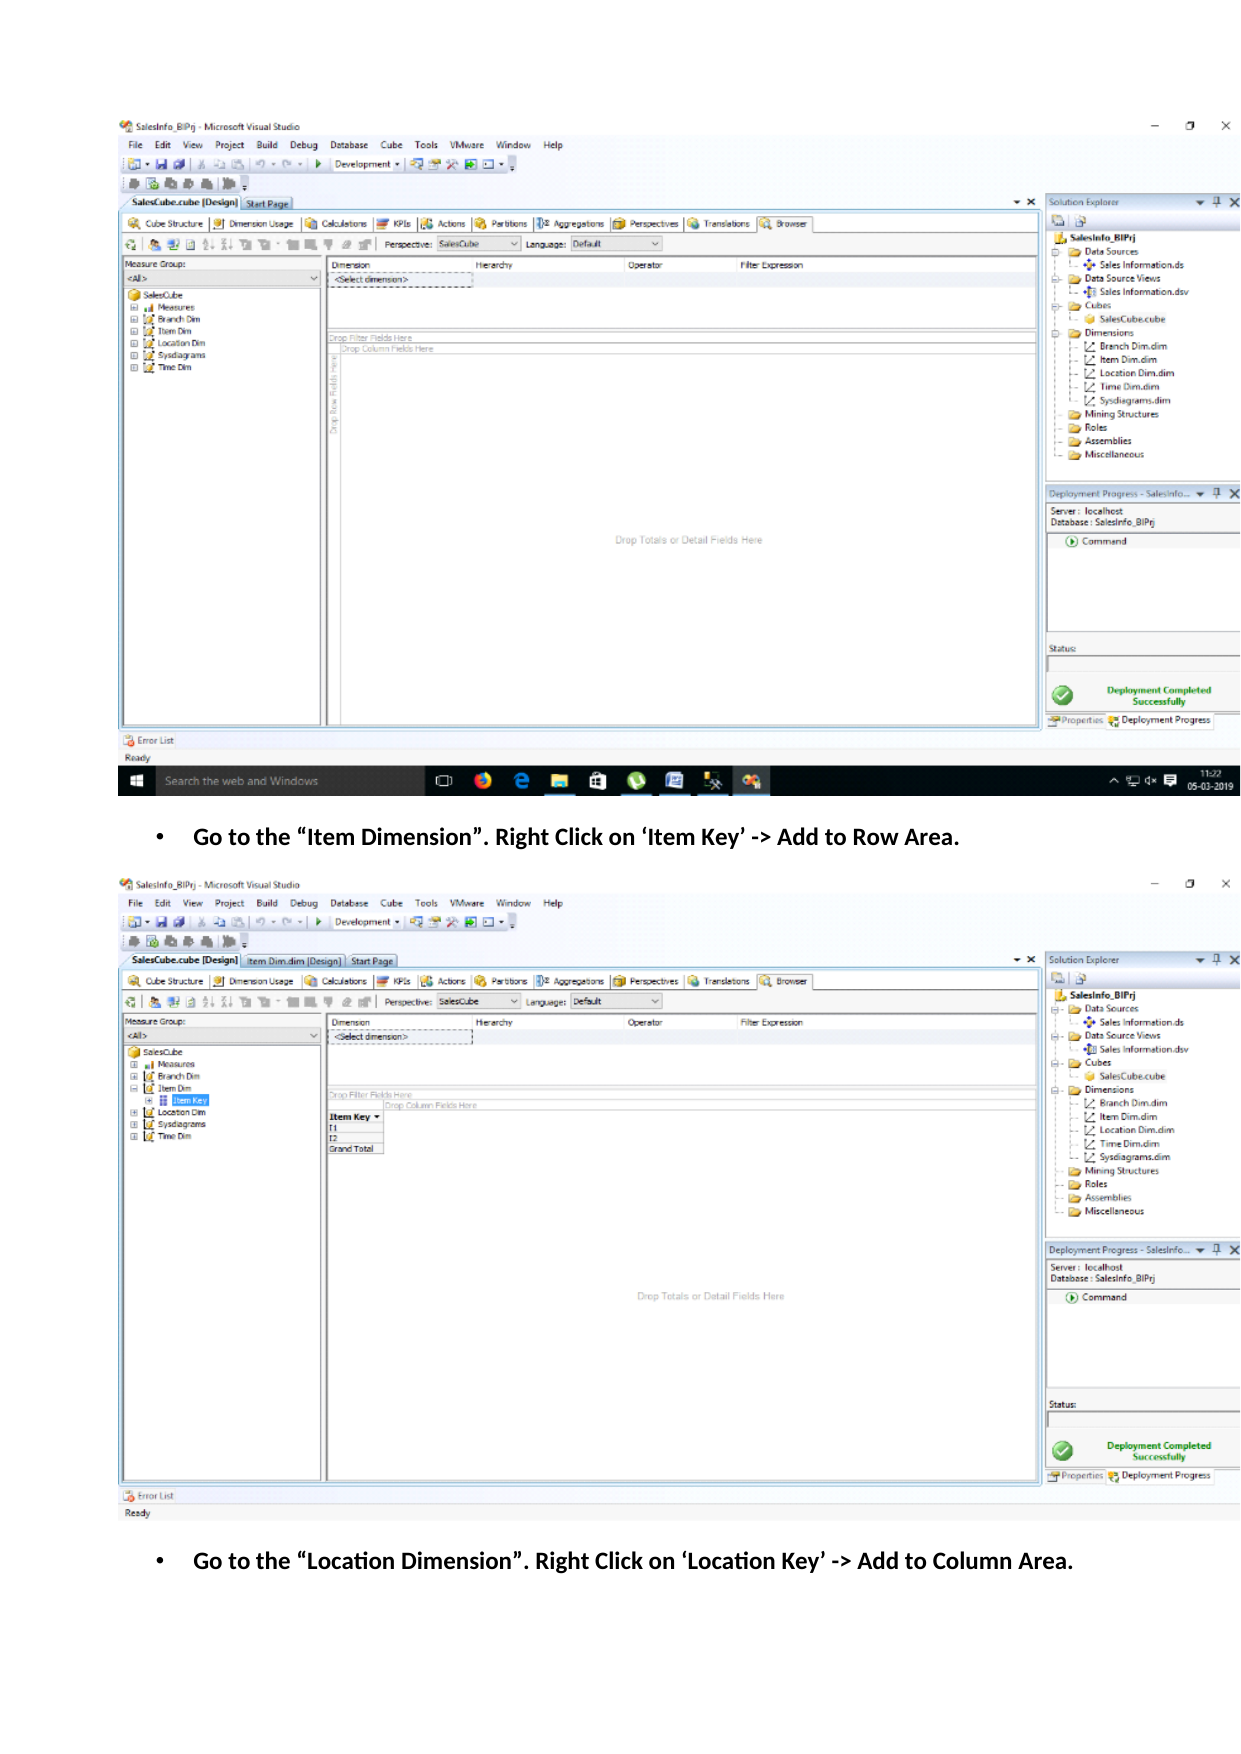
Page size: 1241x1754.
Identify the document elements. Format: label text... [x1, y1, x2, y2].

list Go to the “Item Dimension”. Right Click on ‘Item Key’ -> Add to Row Area. [156, 821, 1122, 851]
list Go to the “Location Dimension”. Right Click on ‘Location Key’ -> Add to Column Area. [156, 1546, 1122, 1576]
